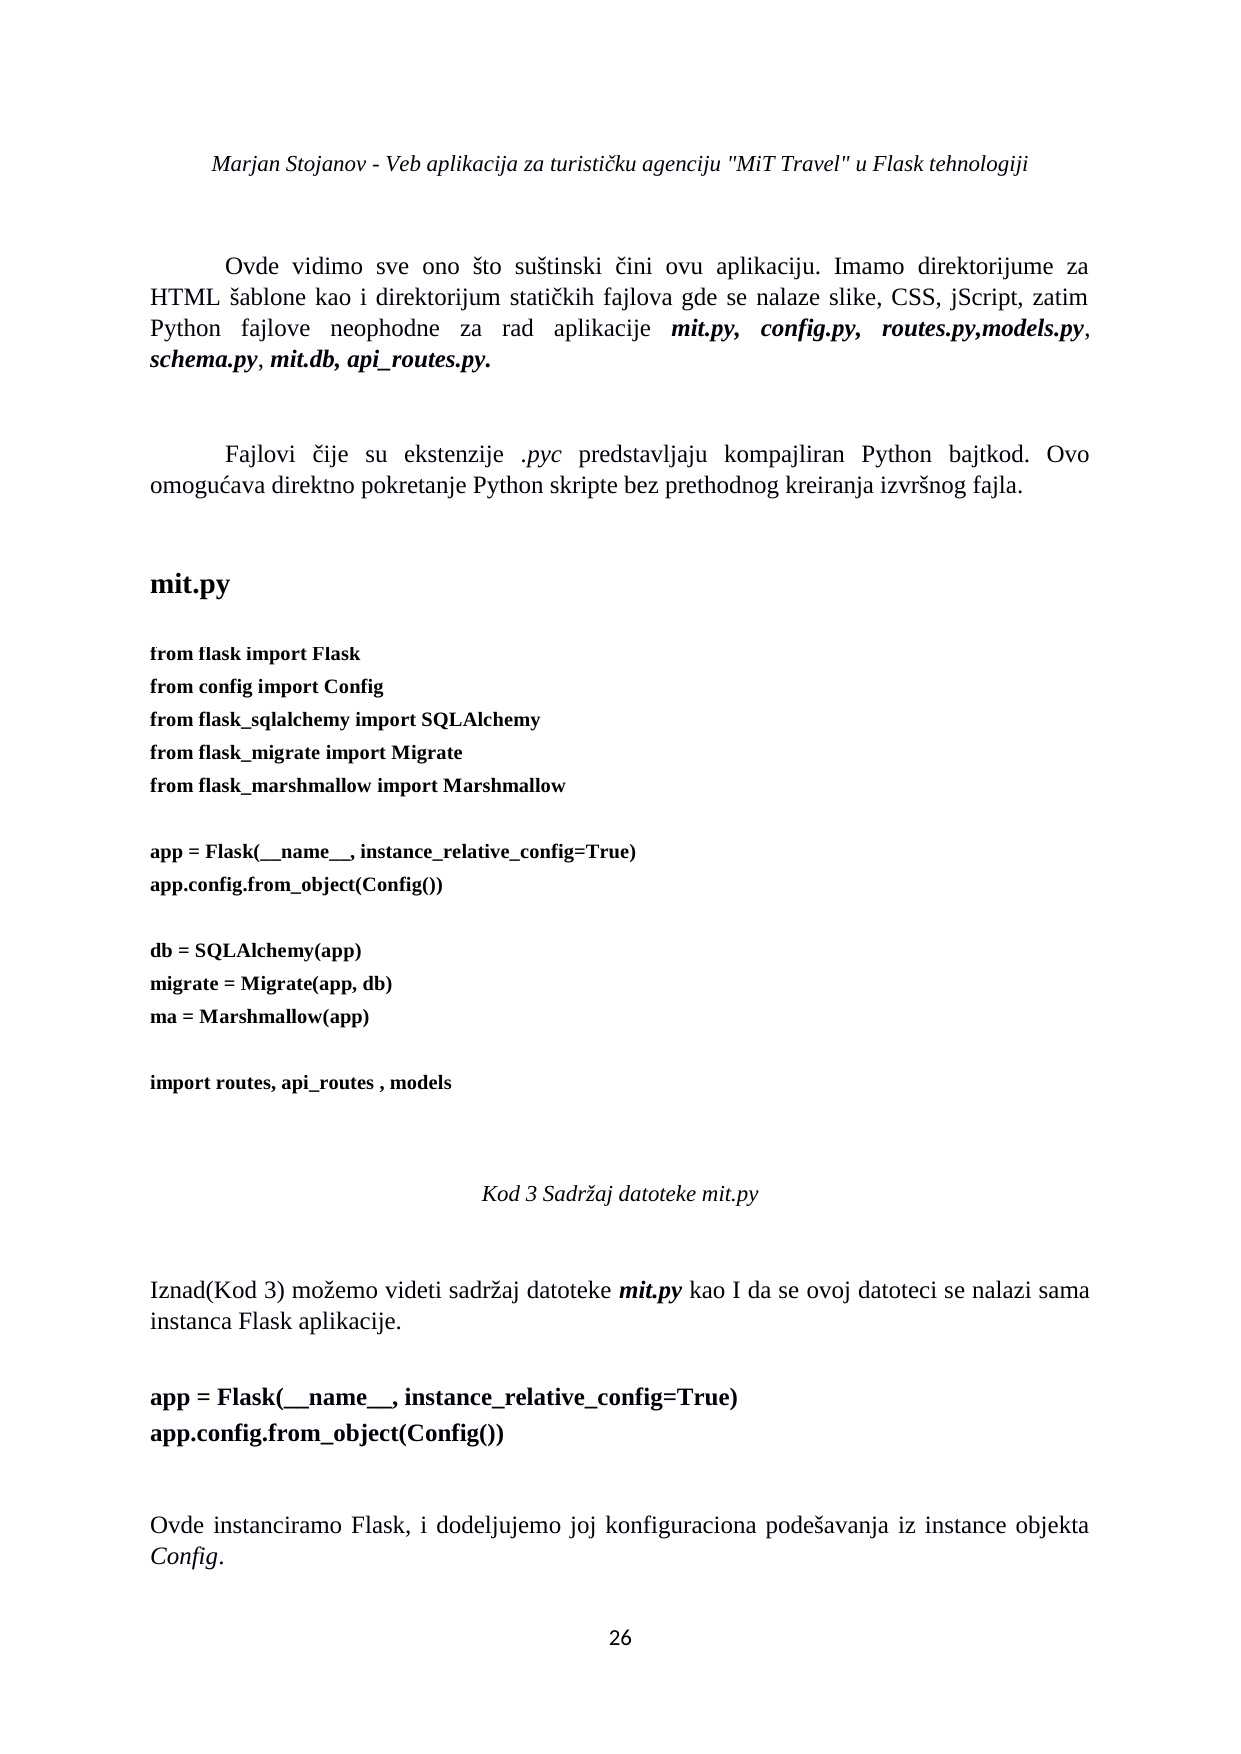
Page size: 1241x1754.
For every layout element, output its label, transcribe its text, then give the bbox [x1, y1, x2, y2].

text Kod 3 Sadržaj datoteke mit.py [150, 1180, 1090, 1207]
text app.config.from_object(Config()) [497, 1426, 1090, 1446]
subtitle mit.py [150, 566, 1090, 599]
text app = Flask(__name__, instance_relative_config=True) [150, 1390, 280, 1409]
text Ovde instanciramo Flask, i dodeljujemo joj konfiguraciona podešavanja iz instance objekta Config. [150, 1510, 1090, 1570]
text Ovde vidimo sve ono što suštinski čini ovu aplikaciju. Imamo direktorijume za HTML šablone kao i direktorijum statičkih fajlova gde se nalaze slike, CSS, jScript, zatim Python fajlove neophodne za rad aplikacije mit.py, config.py, routes.py,models.py, schema.py, mit.db, api_routes.py. [150, 251, 1090, 373]
text app = Flask(__name__, instance_relative_config=True) [733, 1390, 1090, 1409]
text app.config.from_object(Config()) [150, 1426, 404, 1446]
text Iznad(Kod 3) možemo videti sadržaj datoteke mit.py kao I da se ovoj datoteci se nalazi sama instanca Flask aplikacije. [150, 1275, 1090, 1335]
text app = Flask(__name__, instance_relative_config=True) [279, 1390, 733, 1409]
text Fajlovi čije su ekstenzije .pyc predstavljaju kompajliran Python bajtkod. Ovo omogućava direktno pokretanje Python skripte bez prethodnog kreiranja izvršnog fajla. [150, 439, 1090, 499]
text app.config.from_object(Config()) [402, 1426, 485, 1446]
